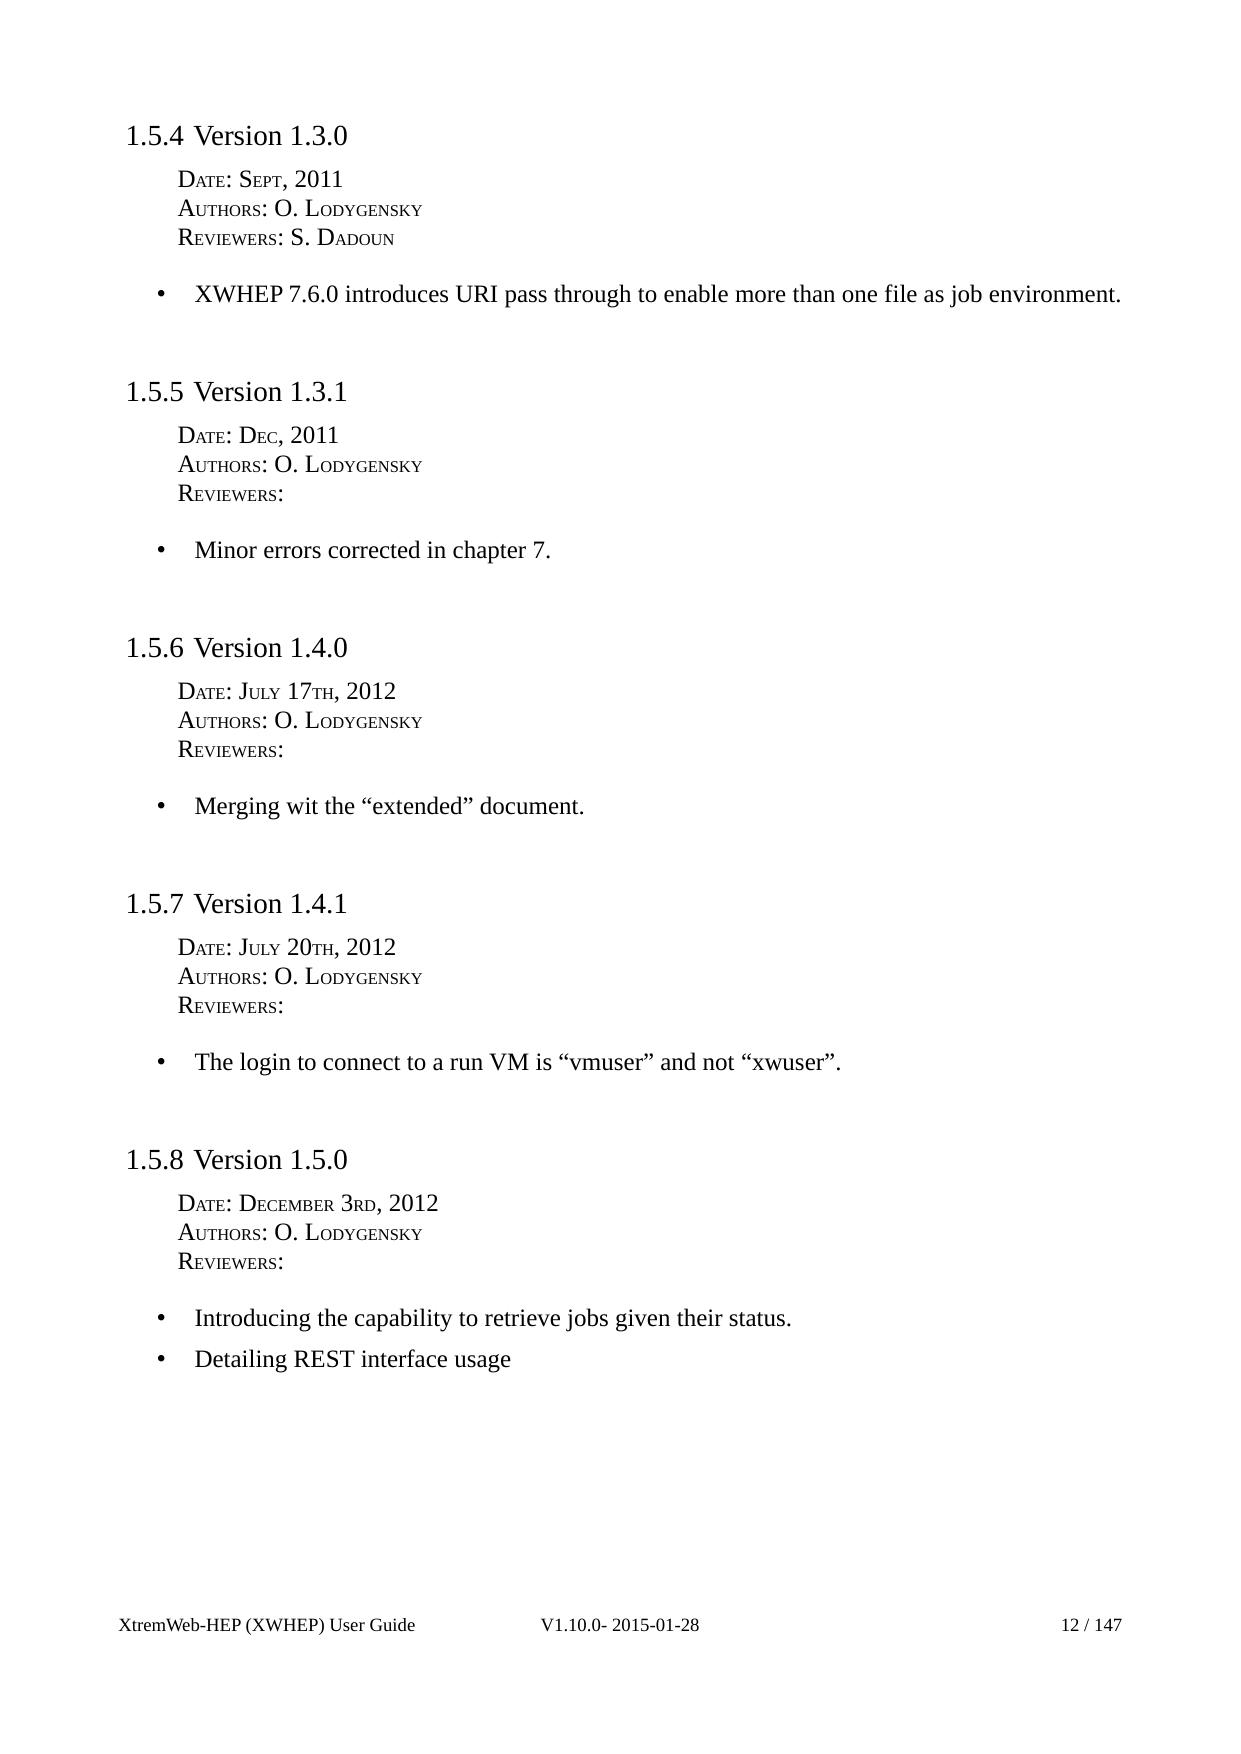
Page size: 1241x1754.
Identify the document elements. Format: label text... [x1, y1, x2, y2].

text Date: Dec, 2011 [177, 420, 1122, 449]
text Authors: O. Lodygensky [177, 193, 1122, 222]
text Date: July 17th, 2012 [177, 676, 1122, 705]
list Merging wit the “extended” document. [157, 791, 1122, 820]
text Date: December 3rd, 2012 [177, 1188, 1122, 1217]
list Minor errors corrected in chapter 7. [157, 535, 1122, 564]
text Authors: O. Lodygensky [177, 449, 1122, 478]
text Date: Sept, 2011 [177, 164, 1122, 193]
subtitle Version 1.3.0 [118, 118, 1122, 152]
subtitle Version 1.3.1 [118, 374, 1122, 408]
text Reviewers: S. Dadoun [177, 222, 1122, 250]
text Reviewers: [177, 1246, 1122, 1274]
list The login to connect to a run VM is “vmuser” and not “xwuser”. [157, 1047, 1122, 1076]
list Detailing REST interface usage [157, 1344, 1122, 1373]
text Authors: O. Lodygensky [177, 961, 1122, 990]
subtitle Version 1.4.0 [118, 630, 1122, 664]
text Reviewers: [177, 990, 1122, 1018]
subtitle Version 1.4.1 [118, 886, 1122, 920]
text Reviewers: [177, 734, 1122, 762]
text Date: July 20th, 2012 [177, 932, 1122, 961]
list Introducing the capability to retrieve jobs given their status. [157, 1303, 1122, 1332]
text Reviewers: [177, 478, 1122, 506]
list XWHEP 7.6.0 introduces URI pass through to enable more than one file as job environment. [157, 279, 1122, 308]
text Authors: O. Lodygensky [177, 1217, 1122, 1246]
subtitle Version 1.5.0 [118, 1142, 1122, 1176]
text Authors: O. Lodygensky [177, 705, 1122, 734]
